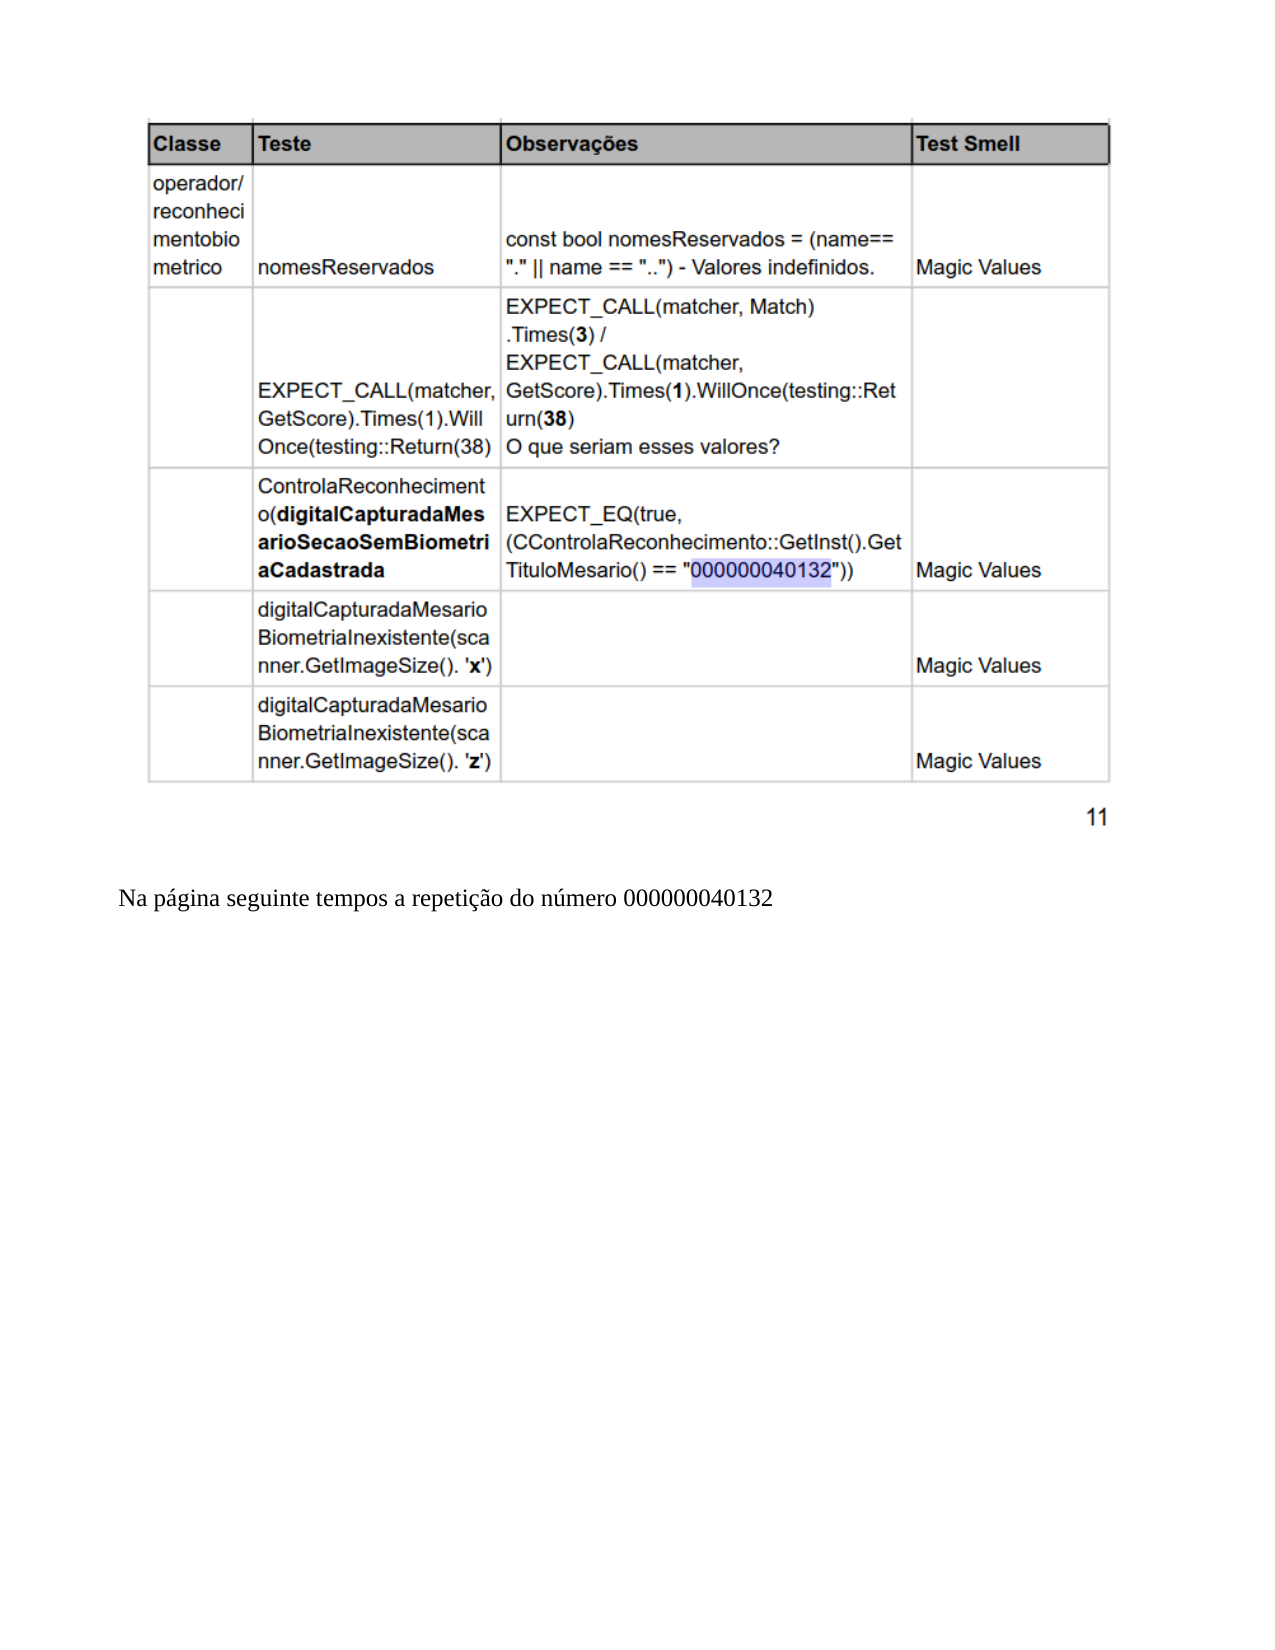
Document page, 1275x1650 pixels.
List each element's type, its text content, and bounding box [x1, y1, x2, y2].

text Na página seguinte tempos a repetição do número 000000040132 [118, 846, 1157, 944]
picture [118, 118, 1157, 846]
